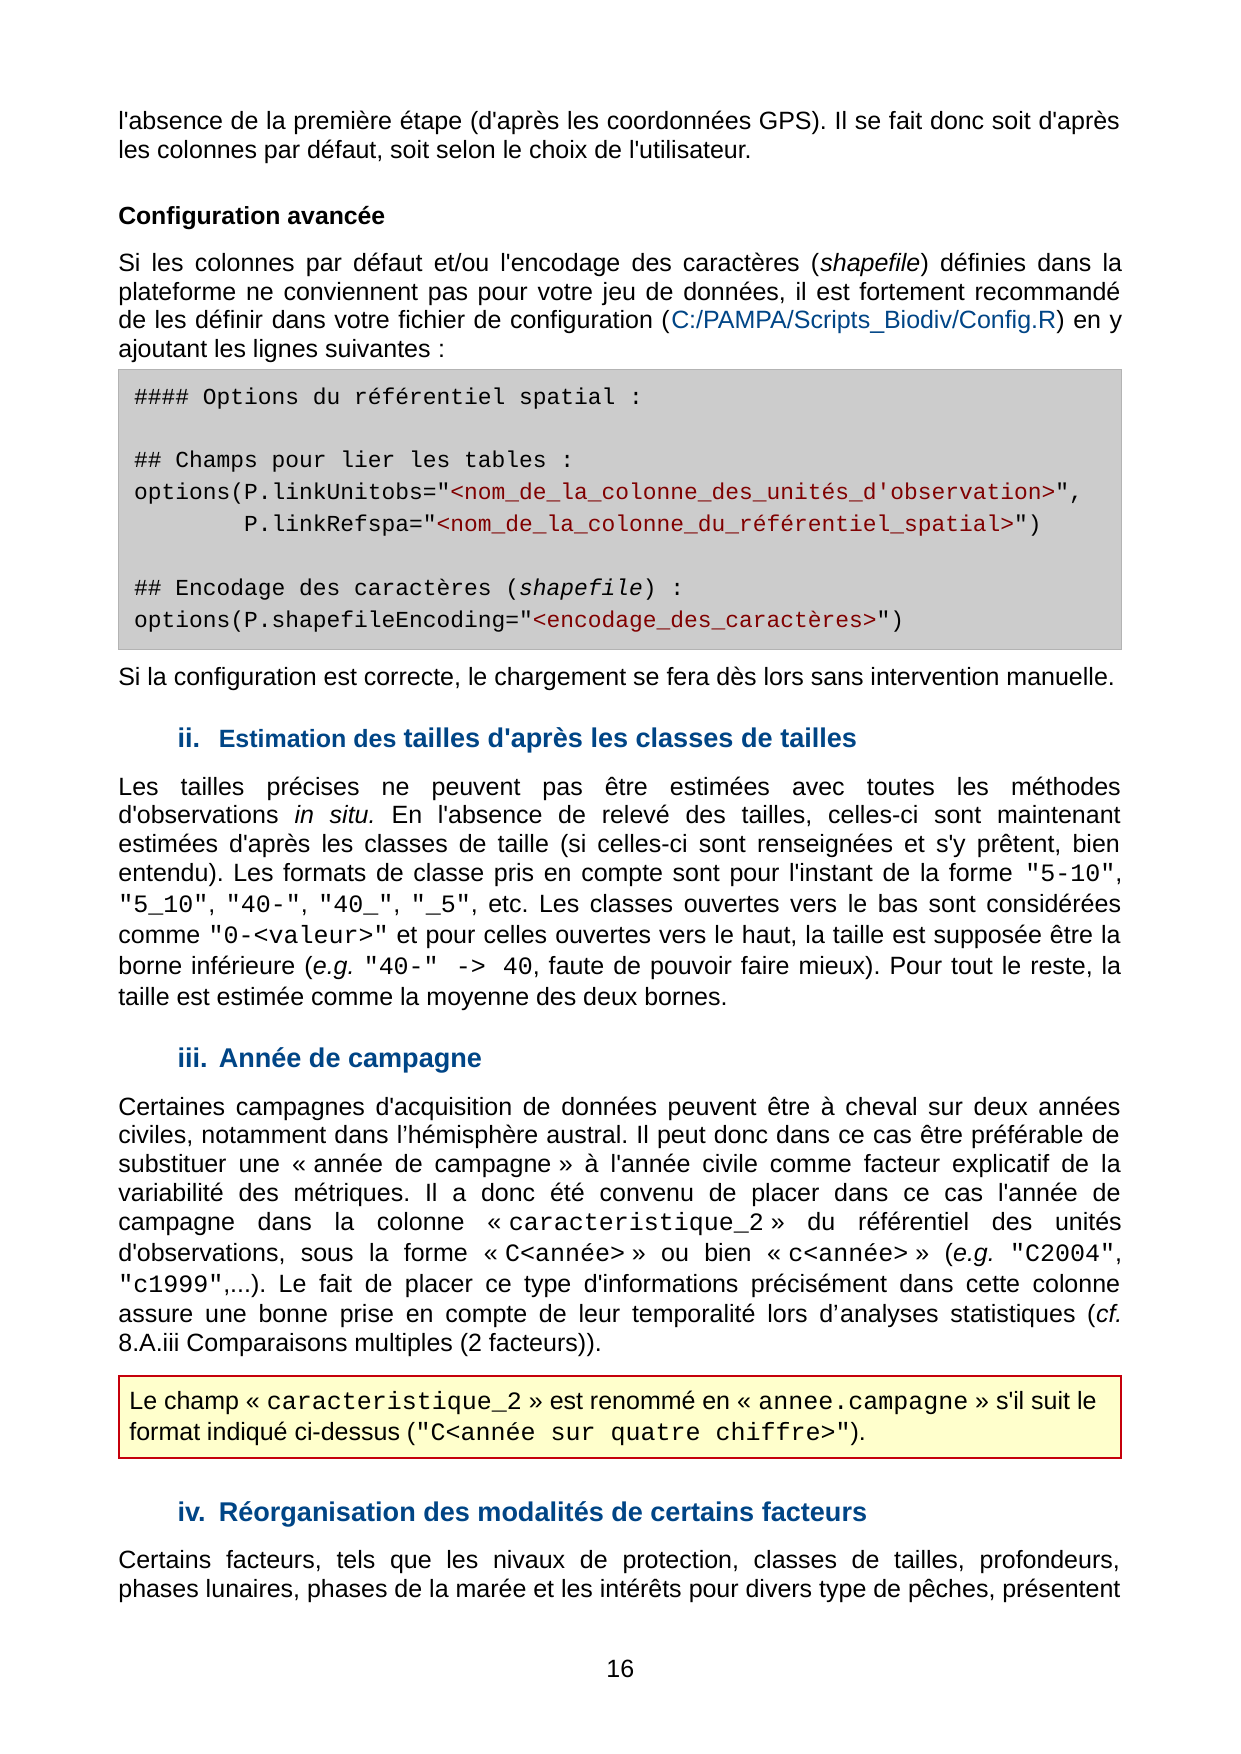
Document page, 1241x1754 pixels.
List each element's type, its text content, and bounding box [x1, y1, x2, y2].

text Si les colonnes par défaut et/ou l'encodage des caractères (shapefile) définies dans la plateforme ne conviennent pas pour votre jeu de données, il est fortement recommandé de les définir dans votre fichier de configuration (C:/PAMPA/Scripts_Biodiv/Config.R) en y ajoutant les lignes suivantes : [118, 248, 1122, 363]
subtitle Configuration avancée [118, 201, 1122, 229]
text options(P.shapefileEncoding="<encodage_des_caractères>") [119, 592, 1121, 649]
subtitle Année de campagne [177, 1042, 1122, 1073]
text Les tailles précises ne peuvent pas être estimées avec toutes les méthodes d'observations in situ. En l'absence de relevé des tailles, celles-ci sont maintenant estimées d'après les classes de taille (si celles-ci sont renseignées et s'y prêtent, bien entendu). Les formats de classe pris en compte sont pour l'instant de la forme "5-10", "5_10", "40-", "40_", "_5", etc. Les classes ouvertes vers le bas sont considérées comme "0-<valeur>" et pour celles ouvertes vers le haut, la taille est supposée être la borne inférieure (e.g. "40-" -> 40, faute de pouvoir faire mieux). Pour tout le reste, la taille est estimée comme la moyenne des deux bornes. [118, 772, 1122, 1011]
text P.linkRefspa="<nom_de_la_colonne_du_référentiel_spatial>") [119, 497, 1121, 529]
text Le champ « caracteristique_2 » est renommé en « annee.campagne » s'il suit le format indiqué ci-dessus ("C<année sur quatre chiffre>"). [120, 1377, 1120, 1457]
text #### Options du référentiel spatial : [119, 370, 1121, 401]
text Certains facteurs, tels que les nivaux de protection, classes de tailles, profondeurs, phases lunaires, phases de la marée et les intérêts pour divers type de pêches, présentent [118, 1545, 1122, 1603]
subtitle Réorganisation des modalités de certains facteurs [177, 1496, 1122, 1527]
subtitle Estimation des tailles d'après les classes de tailles [177, 722, 1122, 753]
text l'absence de la première étape (d'après les coordonnées GPS). Il se fait donc soit d'après les colonnes par défaut, soit selon le choix de l'utilisateur. [118, 106, 1122, 164]
text ## Encodage des caractères (shapefile) : [119, 561, 1121, 592]
text Certaines campagnes d'acquisition de données peuvent être à cheval sur deux années civiles, notamment dans l’hémisphère austral. Il peut donc dans ce cas être préférable de substituer une « année de campagne » à l'année civile comme facteur explicatif de la variabilité des métriques. Il a donc été convenu de placer dans ce cas l'année de campagne dans la colonne « caracteristique_2 » du référentiel des unités d'observations, sous la forme « C<année> » ou bien « c<année> » (e.g. "C2004", "c1999",...). Le fait de placer ce type d'informations précisément dans cette colonne assure une bonne prise en compte de leur temporalité lors d’analyses statistiques (cf. Comparaisons multiples (2 facteurs)). [118, 1092, 1122, 1357]
text Si la configuration est correcte, le chargement se fera dès lors sans intervention manuelle. [118, 662, 1122, 691]
text ## Champs pour lier les tables : [119, 433, 1121, 465]
text options(P.linkUnitobs="<nom_de_la_colonne_des_unités_d'observation>", [119, 465, 1121, 497]
